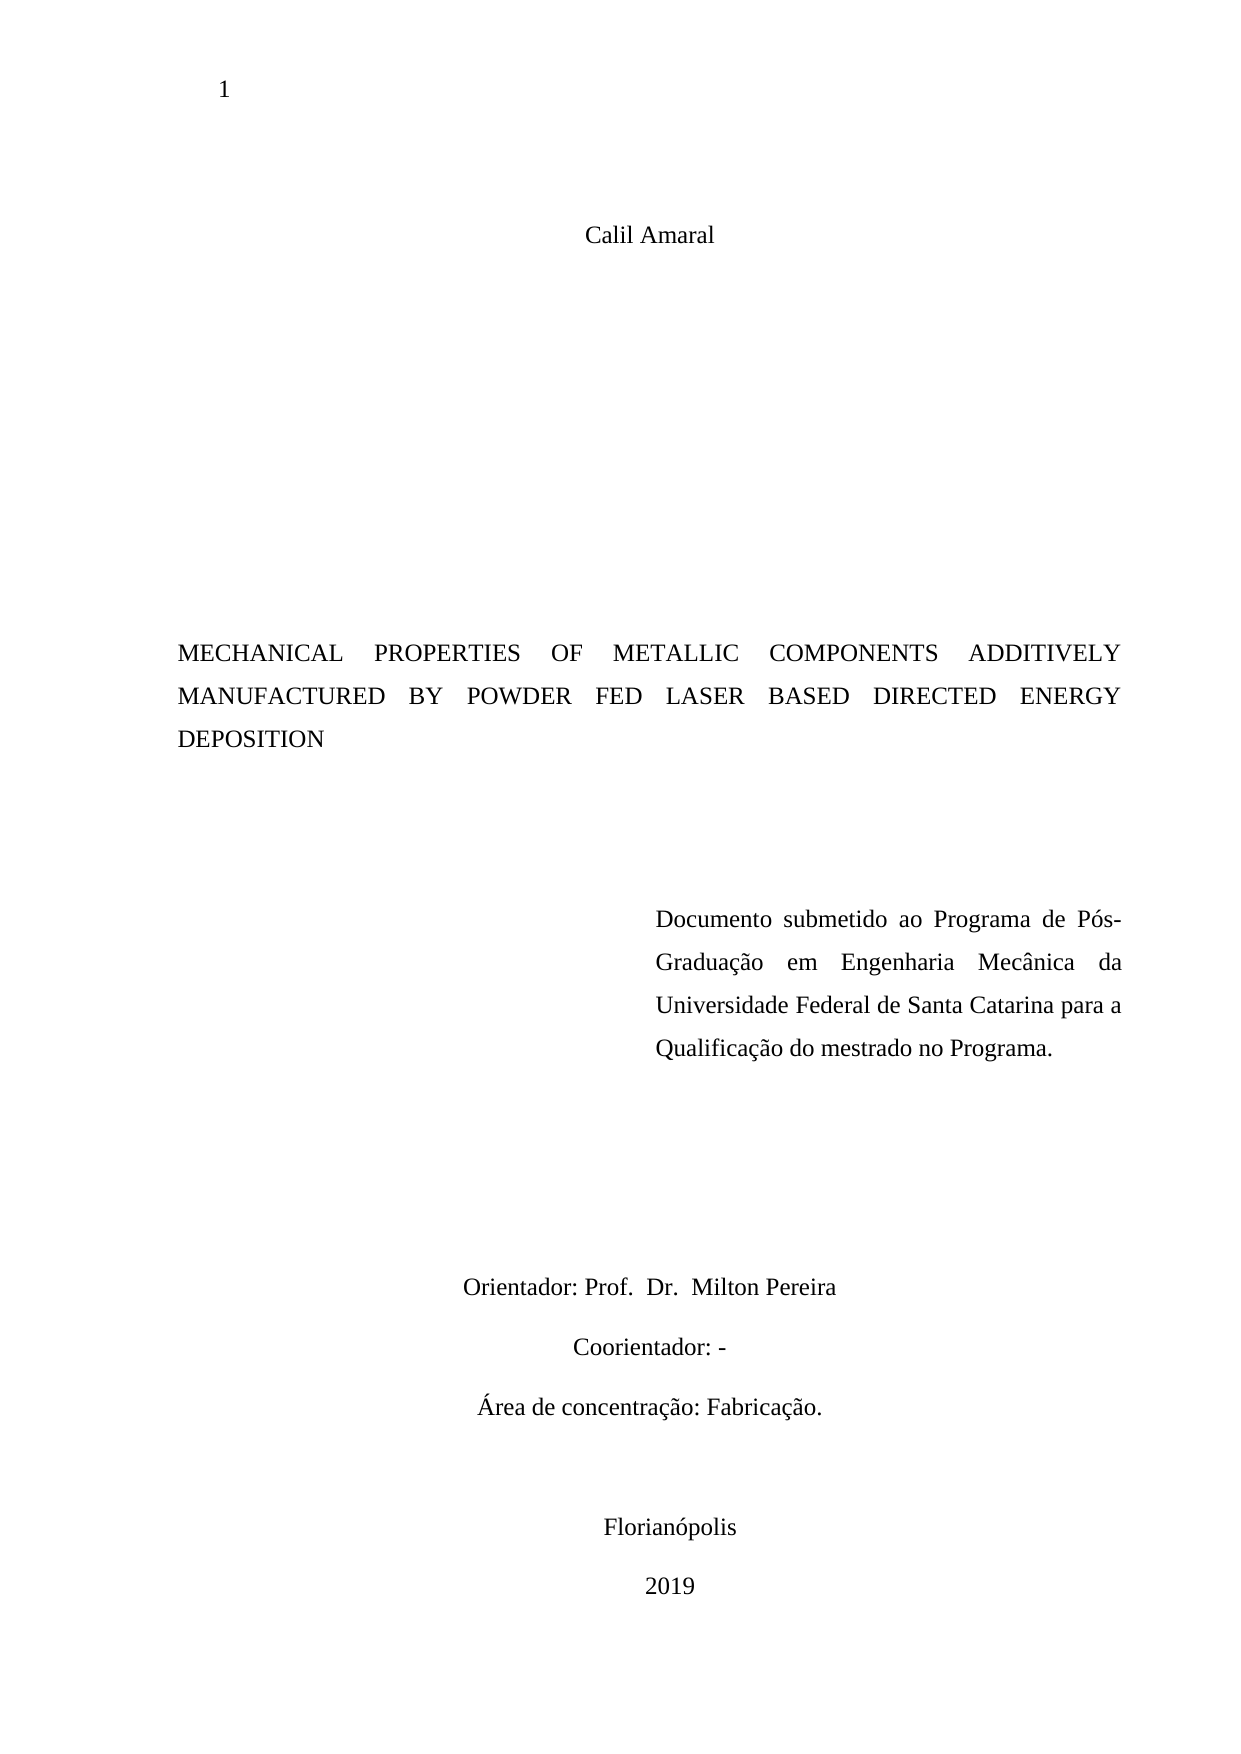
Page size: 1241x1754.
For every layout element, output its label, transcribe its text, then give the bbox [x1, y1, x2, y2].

text MECHANICAL PROPERTIES OF METALLIC COMPONENTS ADDITIVELY MANUFACTURED BY POWDER FED LASER BASED DIRECTED ENERGY DEPOSITION [177, 638, 1122, 753]
text Documento submetido ao Programa de Pós-Graduação em Engenharia Mecânica da Universidade Federal de Santa Catarina para a Qualificação do mestrado no Programa. [655, 904, 1122, 1062]
text 2019 [177, 1571, 1122, 1600]
text Calil Amaral [177, 220, 1122, 248]
text Orientador: Prof. Dr. Milton Pereira [177, 1272, 1122, 1301]
text Área de concentração: Fabricação. [177, 1392, 1122, 1421]
text Florianópolis [177, 1512, 1122, 1540]
text Coorientador: - [177, 1332, 1122, 1361]
